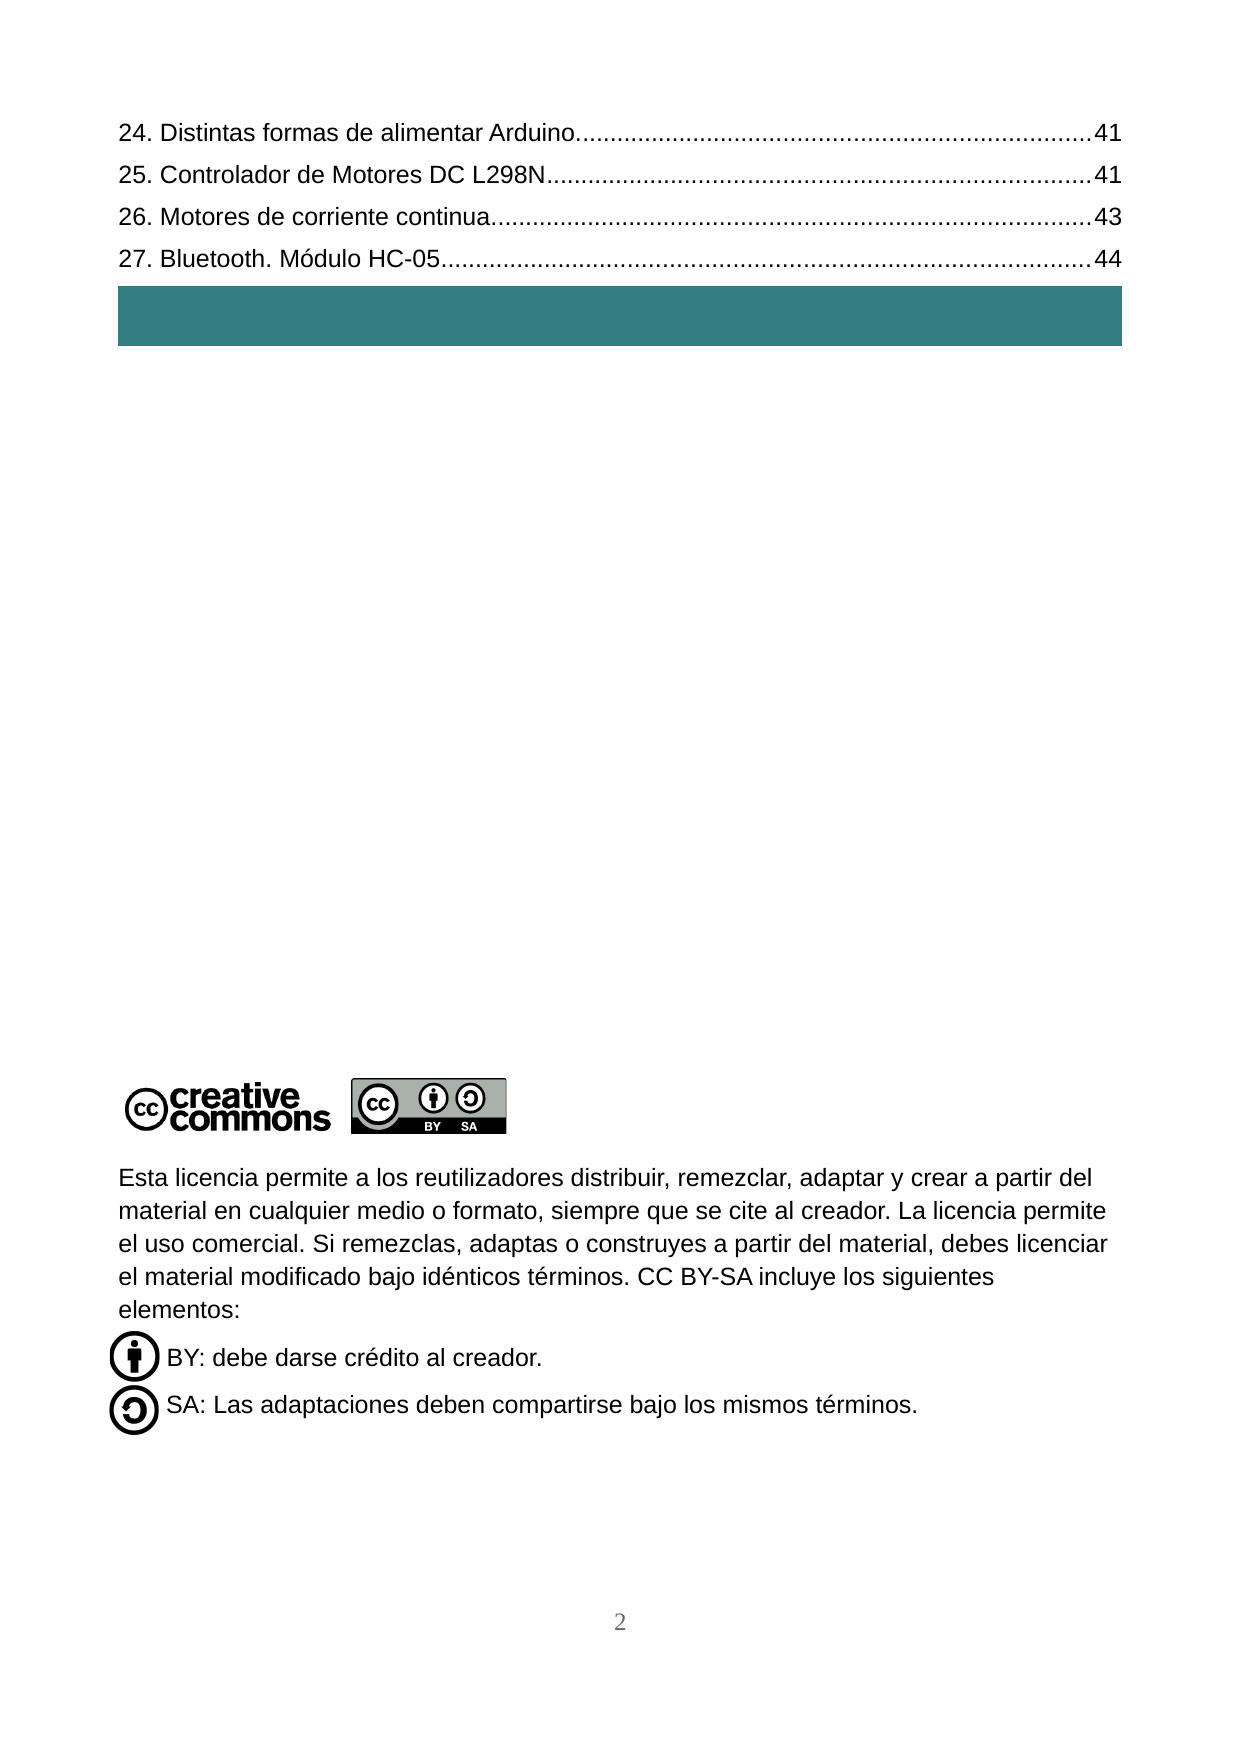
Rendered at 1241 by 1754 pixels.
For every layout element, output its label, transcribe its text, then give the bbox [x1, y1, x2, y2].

text 26. Motores de corriente continua. 43 [118, 202, 1122, 231]
picture [351, 1078, 507, 1134]
text 27. Bluetooth. Módulo HC-05 44 [118, 244, 1122, 272]
text 25. Controlador de Motores DC L298N 41 [118, 160, 1122, 189]
picture [121, 1075, 334, 1139]
text BY: debe darse crédito al creador. [160, 1342, 1122, 1371]
text Esta licencia permite a los reutilizadores distribuir, remezclar, adaptar y crear a partir del material en cualquier medio o formato, siempre que se cite al creador. La licencia permite el uso comercial. Si remezclas, adaptas o construyes a partir del material, debes licenciar el material modificado bajo idénticos términos. CC BY-SA incluye los siguientes elementos: [118, 1163, 1122, 1324]
picture [109, 1331, 160, 1382]
text 24. Distintas formas de alimentar Arduino. 41 [118, 118, 1122, 147]
picture [109, 1385, 159, 1435]
text SA: Las adaptaciones deben compartirse bajo los mismos términos. [159, 1390, 1122, 1419]
